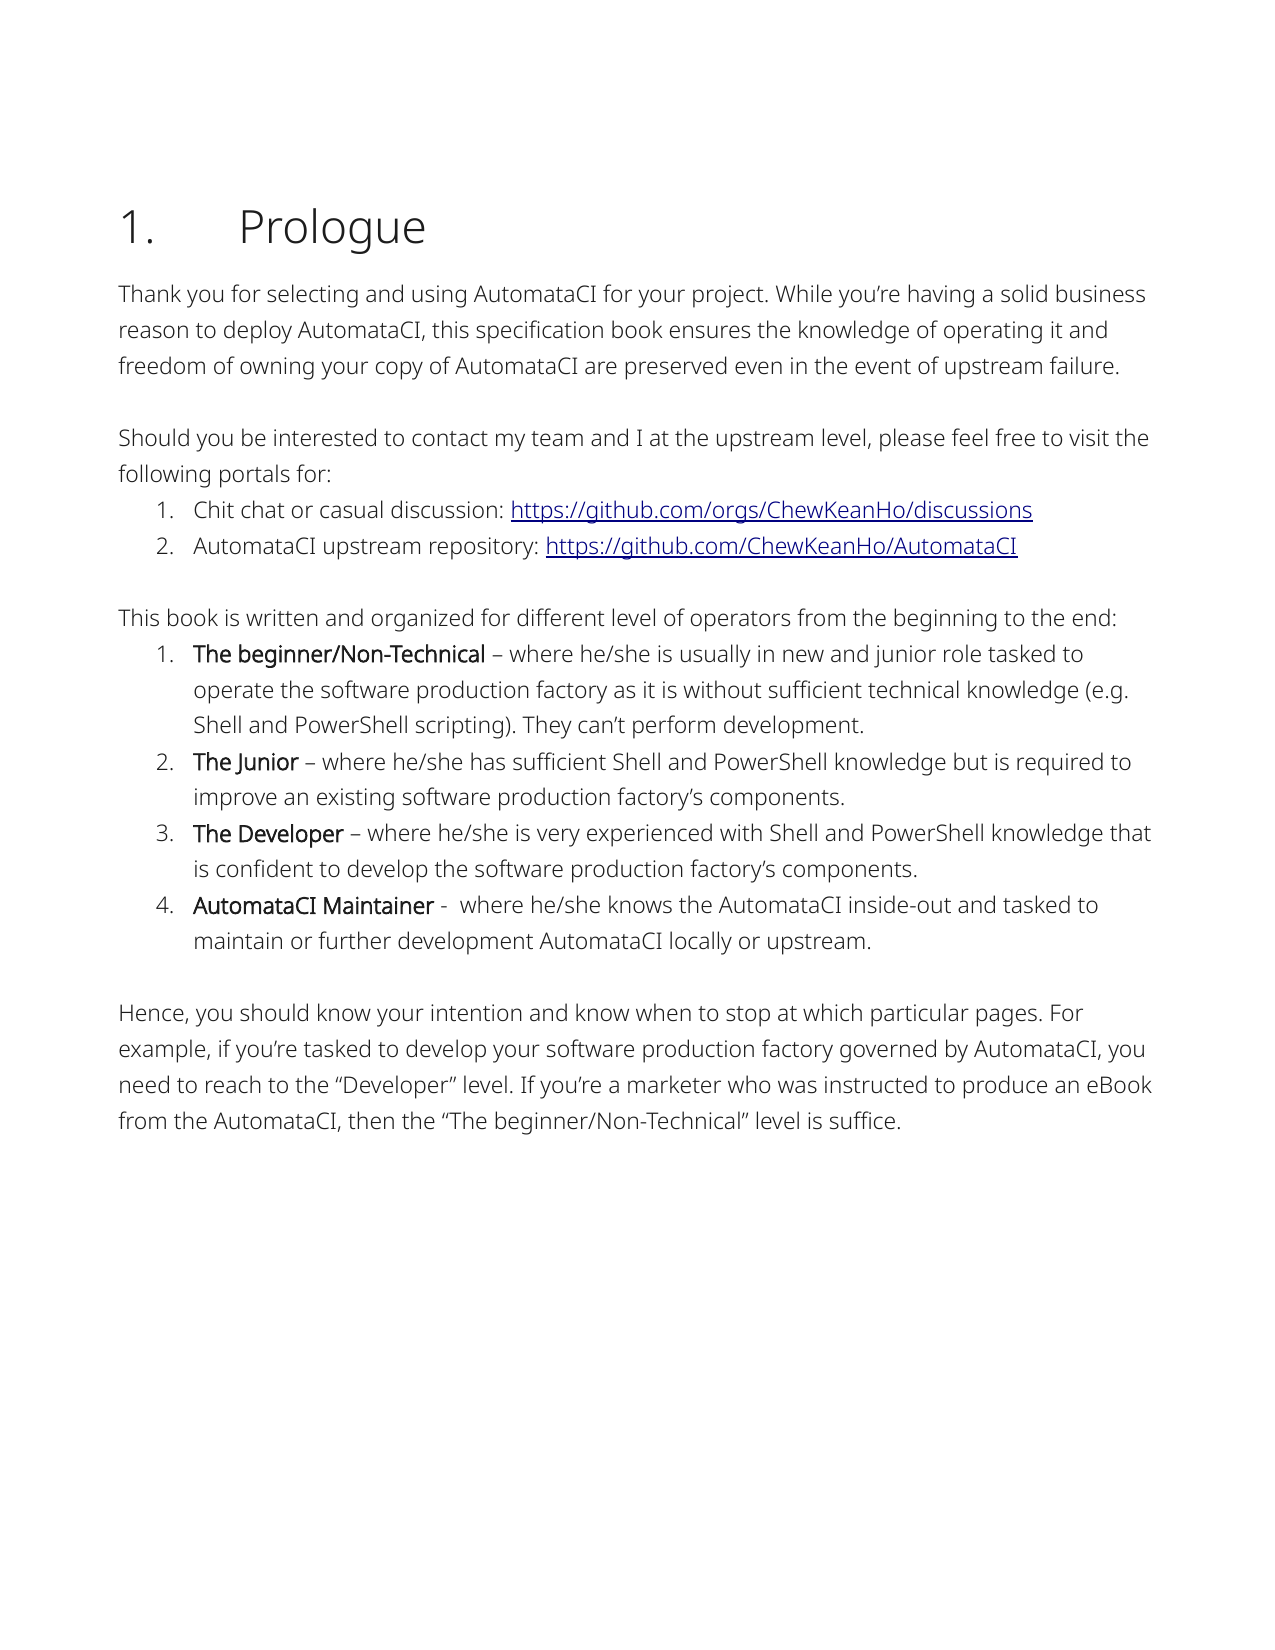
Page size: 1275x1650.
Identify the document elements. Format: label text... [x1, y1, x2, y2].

list The beginner/Non-Technical – where he/she is usually in new and junior role tasked to operate the software production factory as it is without sufficient technical knowledge (e.g. Shell and PowerShell scripting). They can’t perform development. [156, 638, 1157, 741]
text Thank you for selecting and using AutomataCI for your project. While you’re having a solid business reason to deploy AutomataCI, this specification book ensures the knowledge of operating it and freedom of owning your copy of AutomataCI are preserved even in the event of upstream failure. [118, 278, 1157, 381]
list AutomataCI Maintainer - where he/she knows the AutomataCI inside-out and tasked to maintain or further development AutomataCI locally or upstream. [156, 889, 1157, 956]
list The Developer – where he/she is very experienced with Shell and PowerShell knowledge that is confident to develop the software production factory’s components. [156, 817, 1157, 884]
list The Junior – where he/she has sufficient Shell and PowerShell knowledge but is required to improve an existing software production factory’s components. [156, 745, 1157, 813]
subtitle Prologue [118, 194, 1157, 257]
text Hence, you should know your intention and know when to stop at which particular pages. For example, if you’re tasked to develop your software production factory governed by AutomataCI, you need to reach to the “Developer” level. If you’re a marketer who was instructed to produce an eBook from the AutomataCI, then the “The beginner/Non-Technical” level is suffice. [118, 997, 1157, 1136]
text Should you be interested to contact my team and I at the upstream level, please feel free to visit the following portals for: [118, 422, 1157, 489]
list Chit chat or casual discussion: https://github.com/orgs/ChewKeanHo/discussions [156, 494, 1157, 525]
list AutomataCI upstream repository: https://github.com/ChewKeanHo/AutomataCI [156, 530, 1157, 561]
text This book is written and organized for different level of operators from the beginning to the end: [118, 602, 1157, 633]
